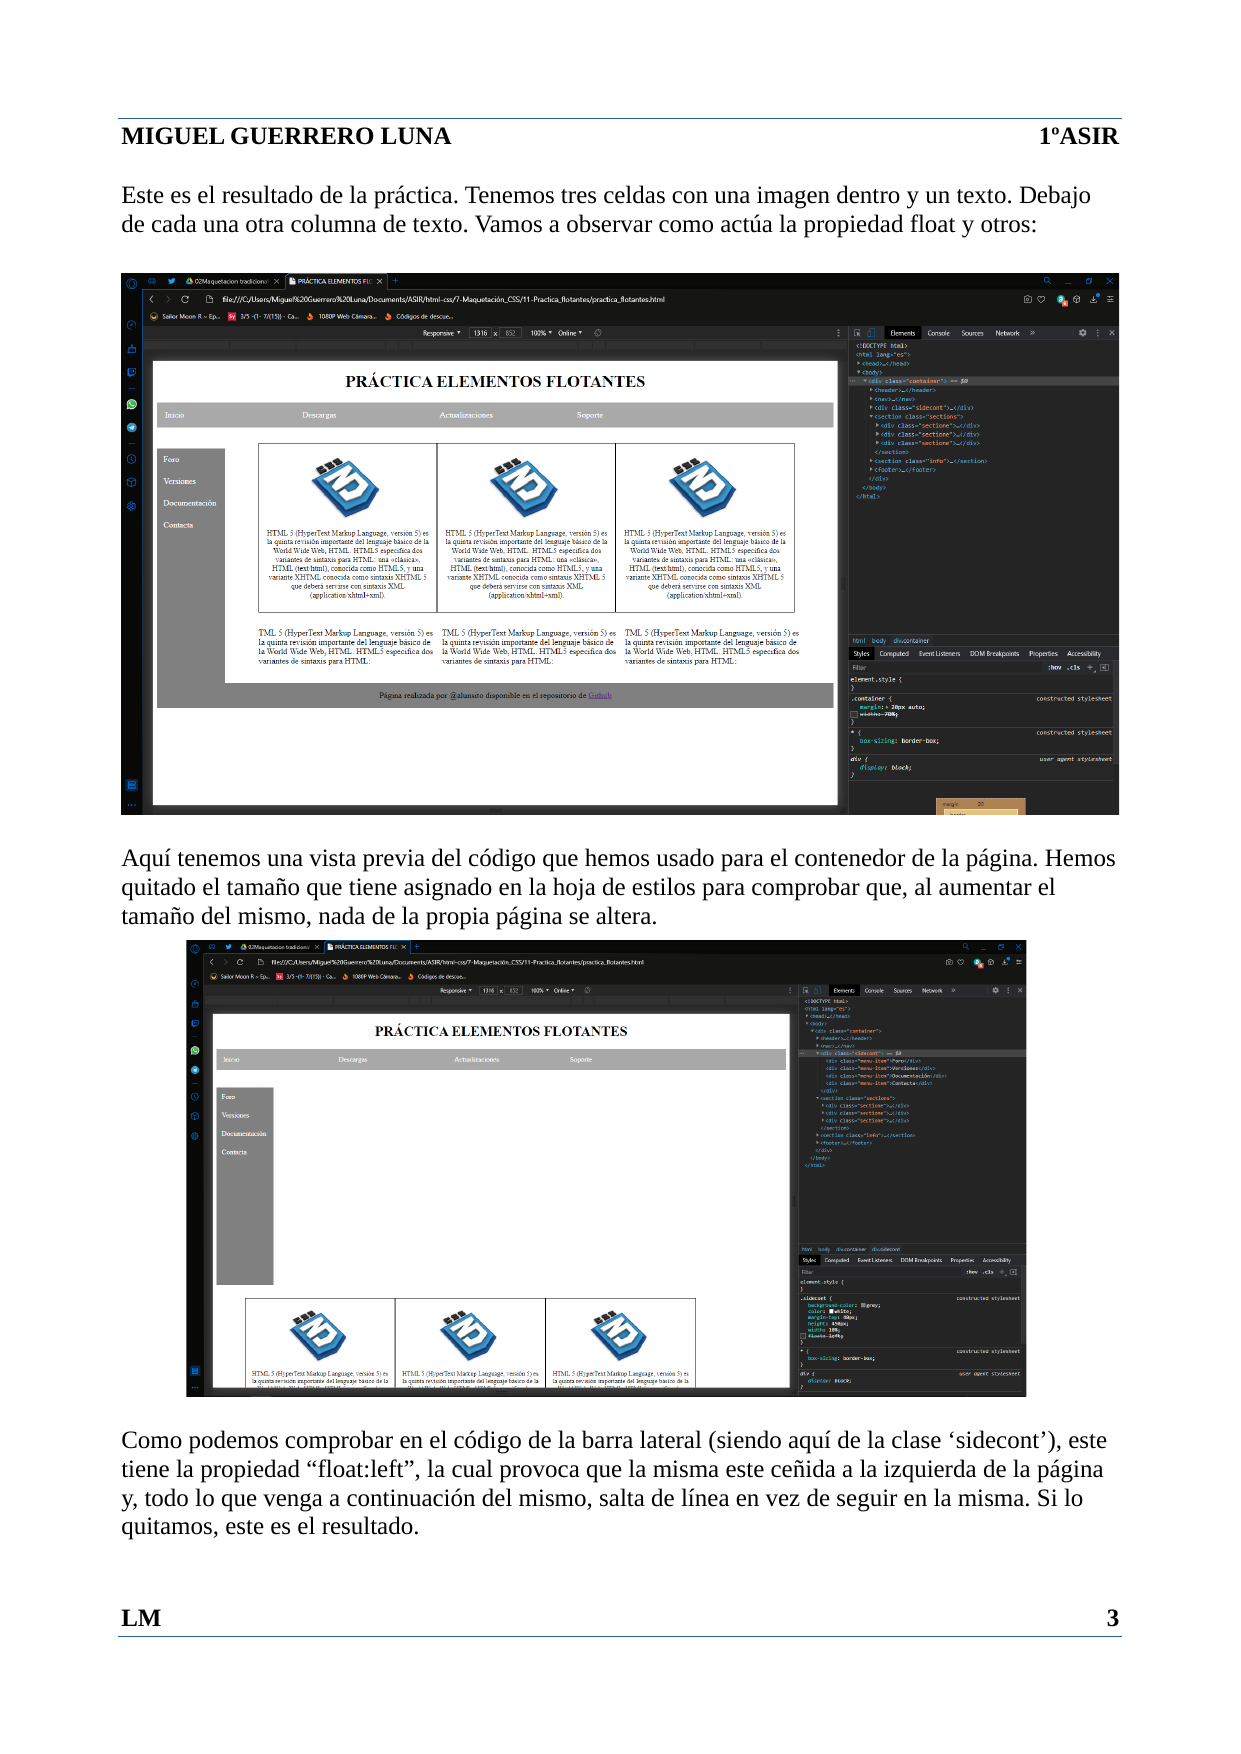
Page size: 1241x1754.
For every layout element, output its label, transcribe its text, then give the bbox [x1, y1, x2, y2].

picture [121, 273, 1120, 815]
text Este es el resultado de la práctica. Tenemos tres celdas con una imagen dentro y un texto. Debajo de cada una otra columna de texto. Vamos a observar como actúa la propiedad float y otros: [121, 180, 1119, 238]
text Aquí tenemos una vista previa del código que hemos usado para el contenedor de la página. Hemos quitado el tamaño que tiene asignado en la hoja de estilos para comprobar que, al aumentar el tamaño del mismo, nada de la propia página se altera. [121, 843, 1119, 929]
text Como podemos comprobar en el código de la barra lateral (siendo aquí de la clase ‘sidecont’), este tiene la propiedad “float:left”, la cual provoca que la misma este ceñida a la izquierda de la página y, todo lo que venga a continuación del mismo, salta de línea en vez de seguir en la misma. Si lo quitamos, este es el resultado. [121, 929, 1119, 1540]
picture [186, 940, 1027, 1397]
